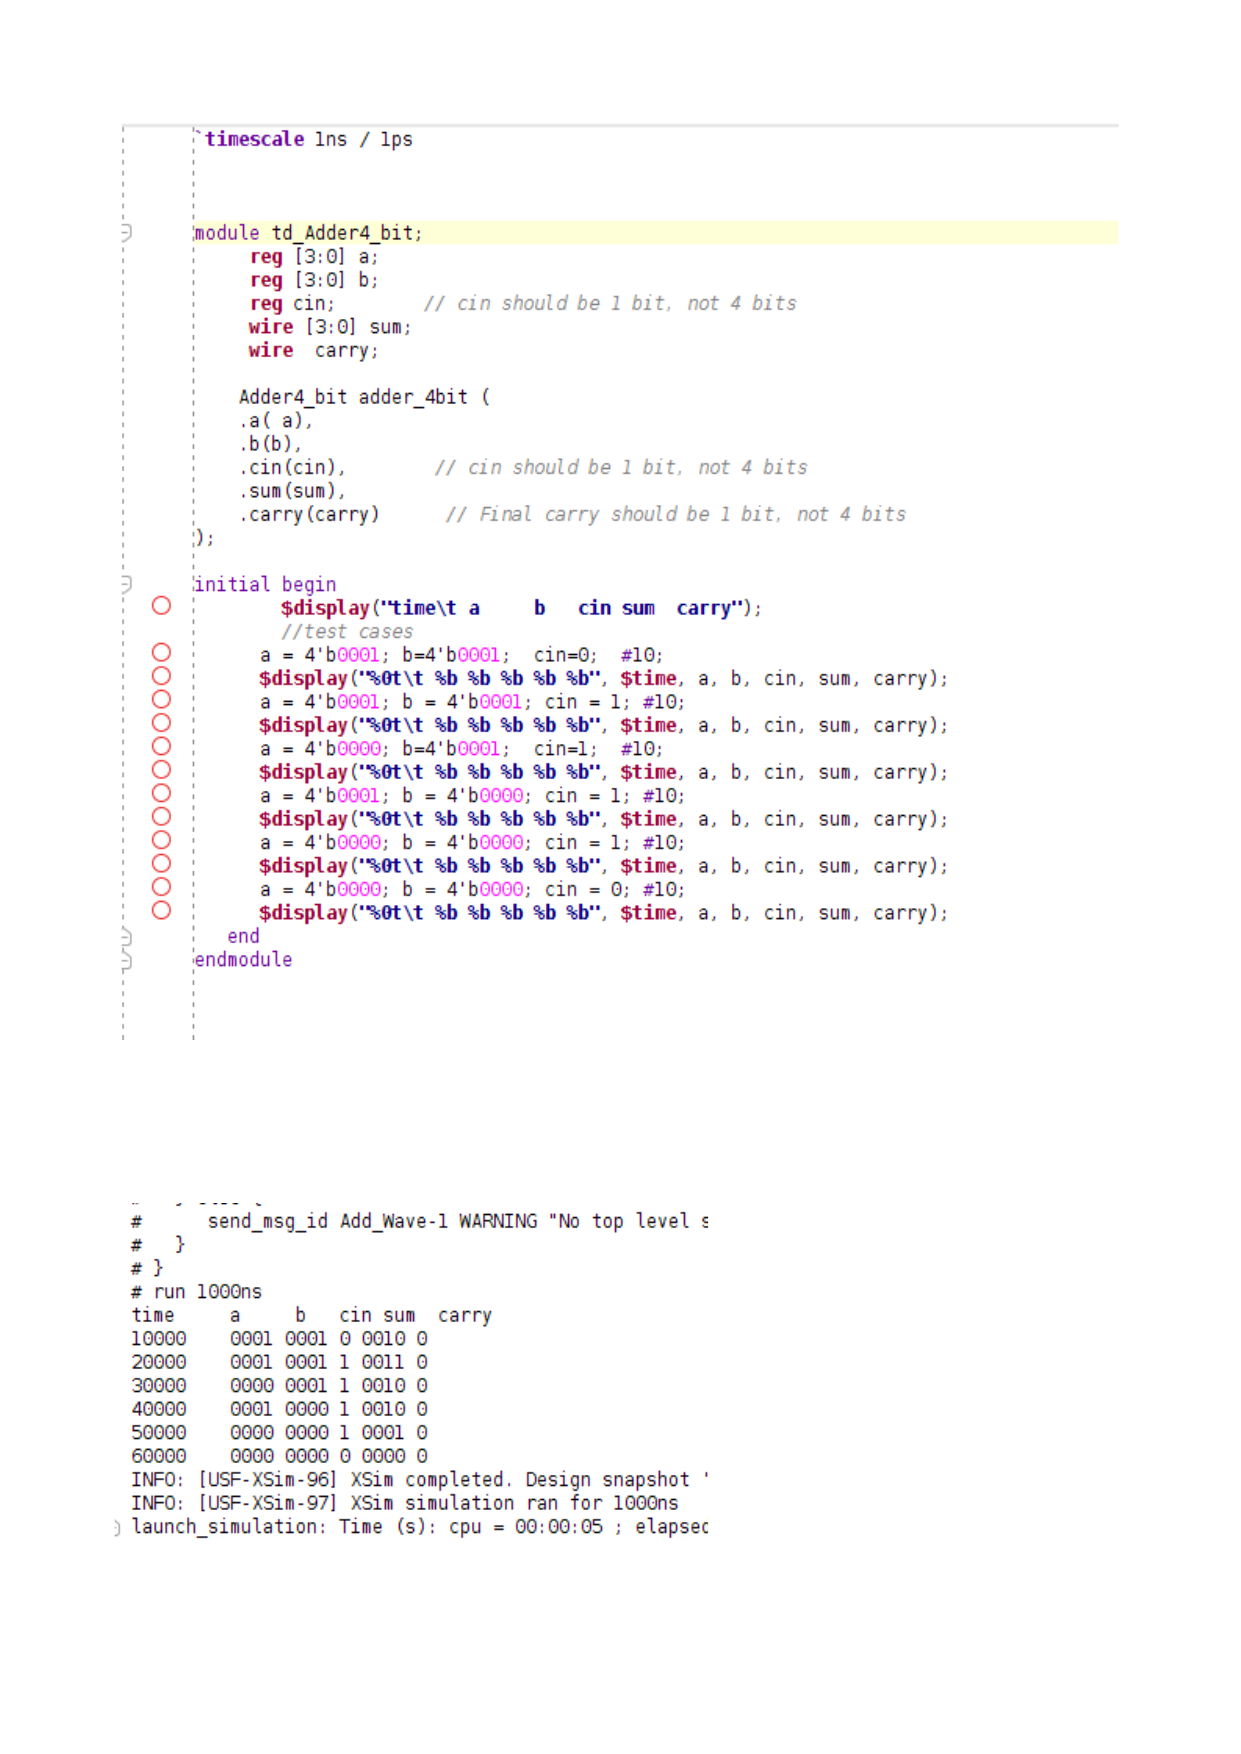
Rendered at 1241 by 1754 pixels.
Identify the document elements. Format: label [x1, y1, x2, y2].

picture [114, 1203, 709, 1546]
picture [121, 118, 1119, 1040]
